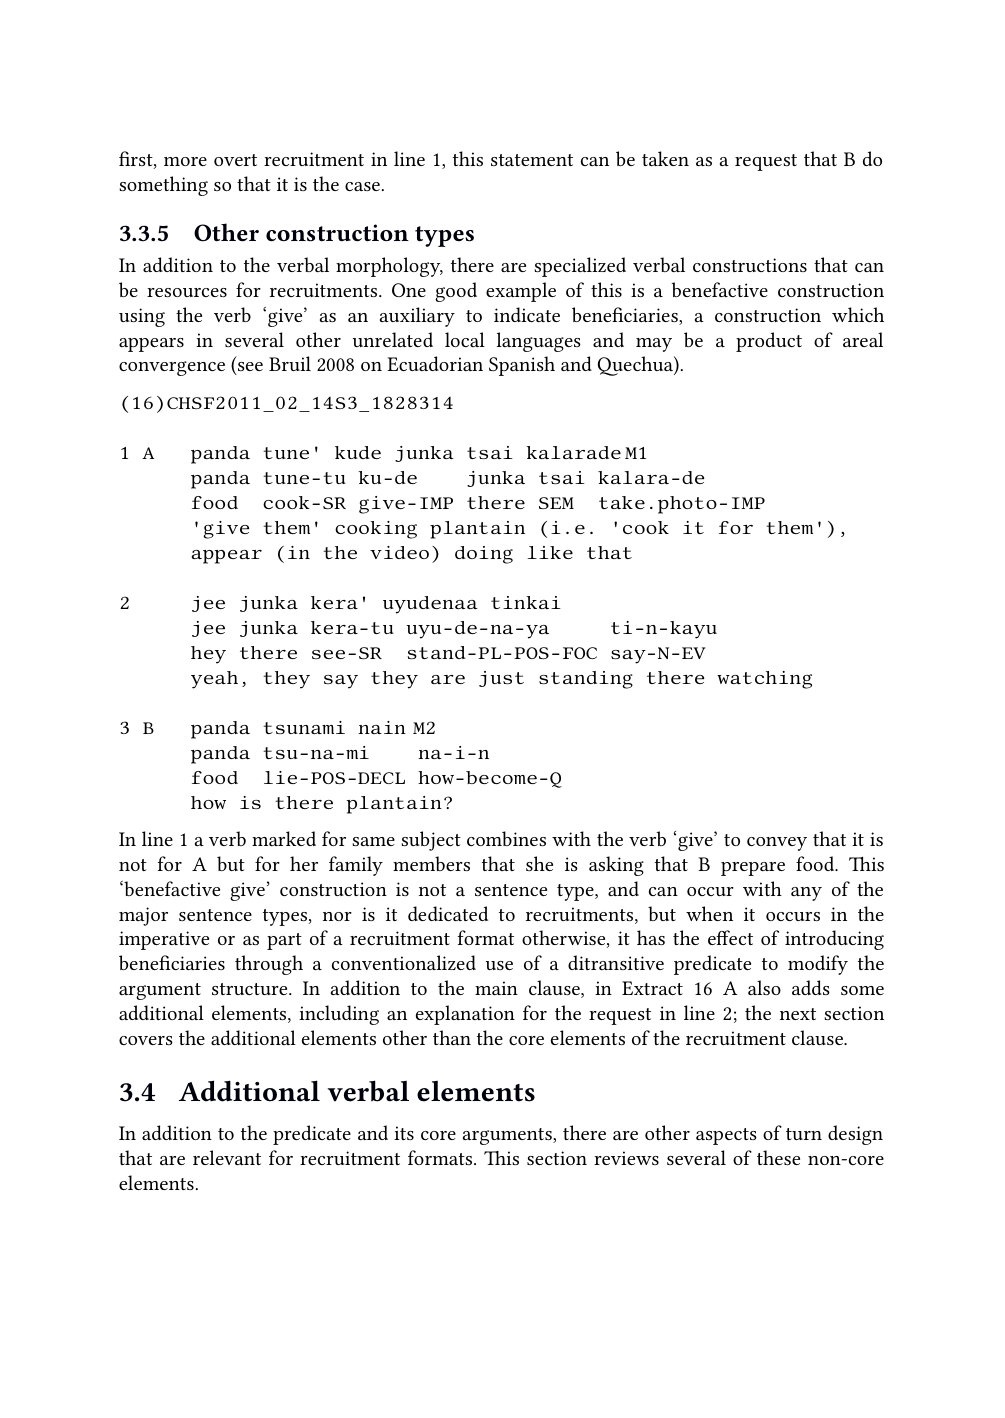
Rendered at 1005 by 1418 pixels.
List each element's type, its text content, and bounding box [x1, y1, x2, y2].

subtitle Additional verbal elements [118, 1075, 886, 1108]
text In addition to the verbal morphology, there are specialized verbal constructions that can be resources for recruitments. One good example of this is a benefactive construction using the verb ‘give’ as an auxiliary to indicate beneficiaries, a construction which appears in several other unrelated local languages and may be a product of areal convergence (see Bruil 2008 on Ecuadorian Spanish and Quechua). [118, 253, 886, 377]
subtitle Other construction types [118, 222, 886, 247]
list CHSF2011_02_14S3_1828314 1 A panda tune' kude junka tsai kalarade M1 panda tune-tu ku-de junka tsai kalara-de food cook-SR give-IMP there SEM take.photo-IMP 'give them' cooking plantain (i.e. 'cook it for them'), appear (in the video) doing like that 2 jee junka kera' uyudenaa tinkai jee junka kera-tu uyu-de-na-ya ti-n-kayu hey there see-SR stand-PL-POS-FOC say-N-EV yeah, they say they are just standing there watching 3 B panda tsunami nain M2 panda tsu-na-mi na-i-n food lie-POS-DECL how-become-Q how is there plantain? [118, 389, 886, 814]
text In addition to the predicate and its core arguments, there are other aspects of turn design that are relevant for recruitment formats. This section reviews several of these non-core elements. [118, 1121, 886, 1195]
text first, more overt recruitment in line 1, this statement can be taken as a request that B do something so that it is the case. [118, 147, 886, 197]
text In line 1 a verb marked for same subject combines with the verb ‘give’ to convey that it is not for A but for her family members that she is asking that B prepare food. This ‘benefactive give’ construction is not a sentence type, and can occur with any of the major sentence types, nor is it dedicated to recruitments, but when it occurs in the imperative or as part of a recruitment format otherwise, it has the effect of introducing beneficiaries through a conventionalized use of a ditransitive predicate to modify the argument structure. In addition to the main clause, in Extract 16 A also adds some additional elements, including an explanation for the request in line 2; the next section covers the additional elements other than the core elements of the recruitment clause. [118, 827, 886, 1050]
